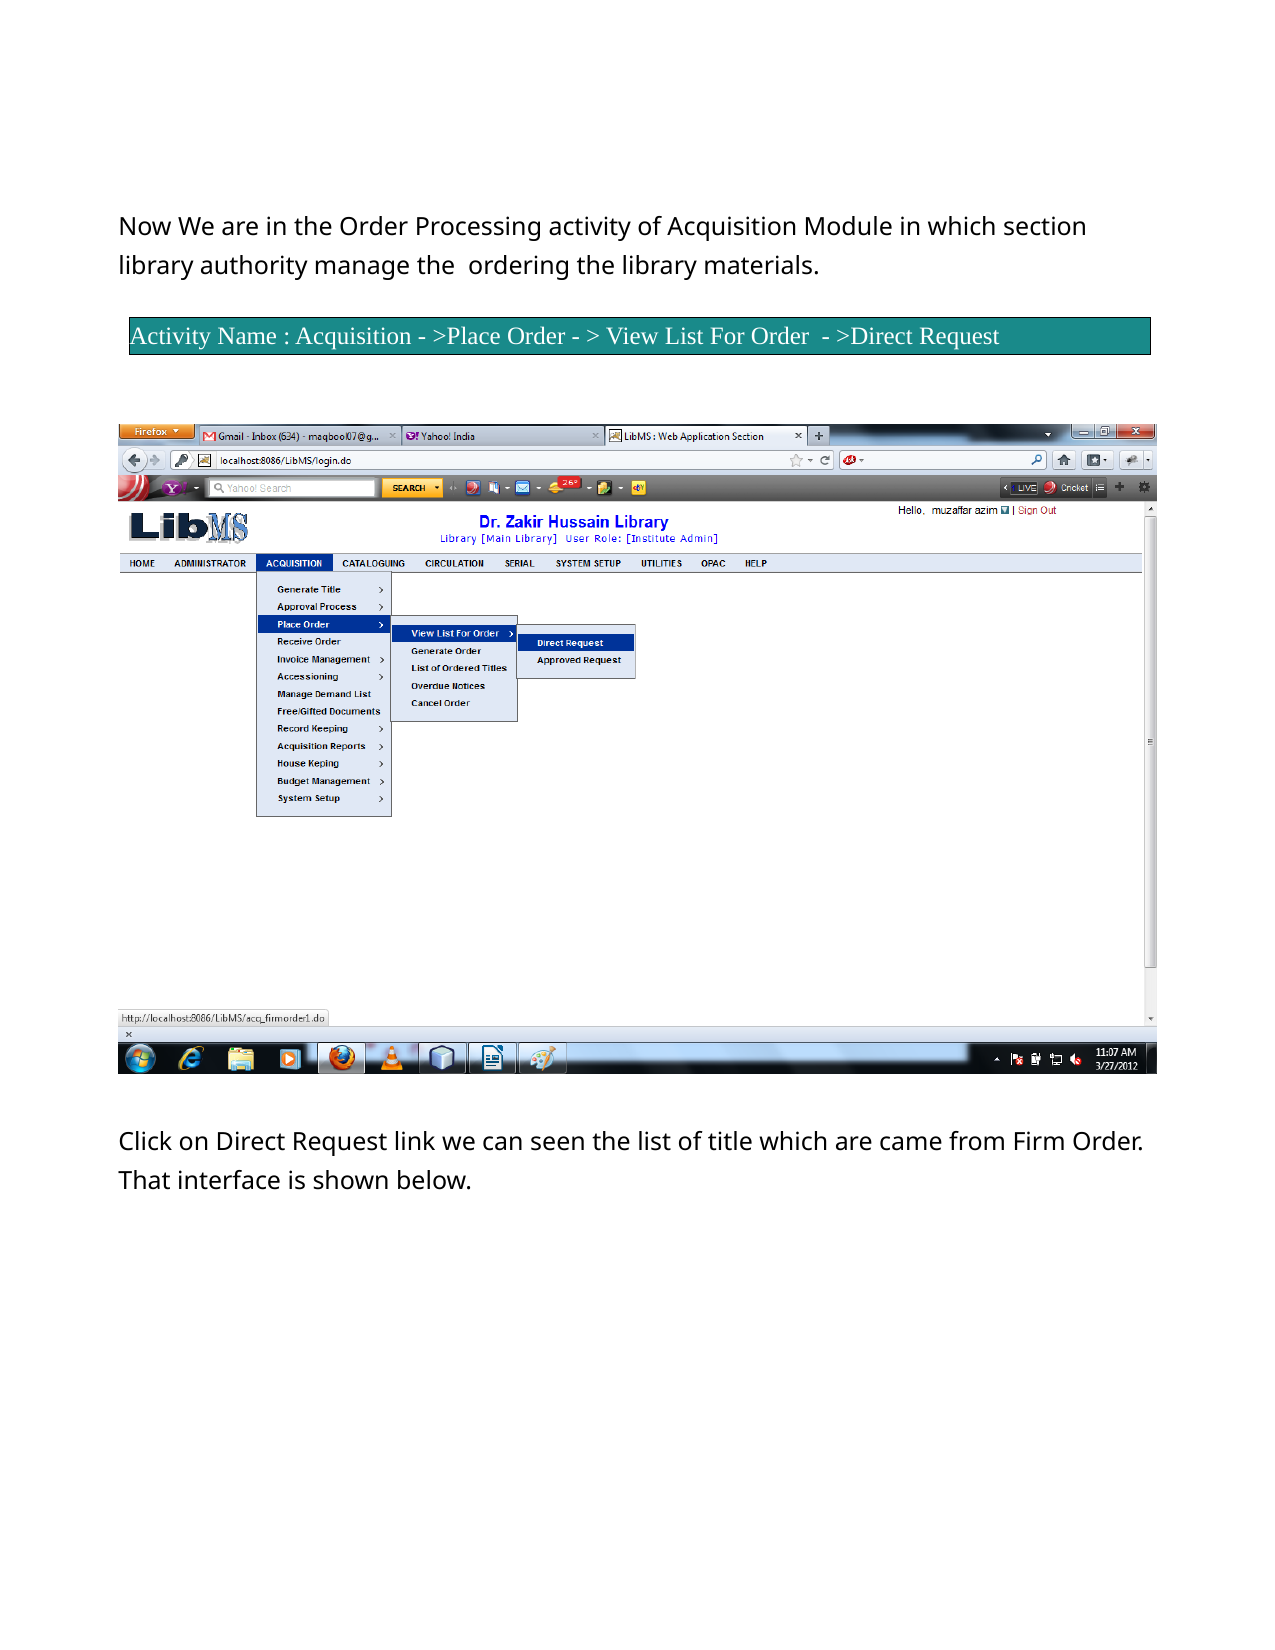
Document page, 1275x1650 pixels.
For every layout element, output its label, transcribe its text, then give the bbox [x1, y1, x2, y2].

text Click on Direct Request link we can seen the list of title which are came from Firm Order. That interface is shown below. [118, 1124, 1157, 1197]
picture [118, 424, 1157, 1074]
text Now We are in the Order Processing activity of Acquisition Module in which section library authority manage the ordering the library materials. [118, 208, 1157, 281]
